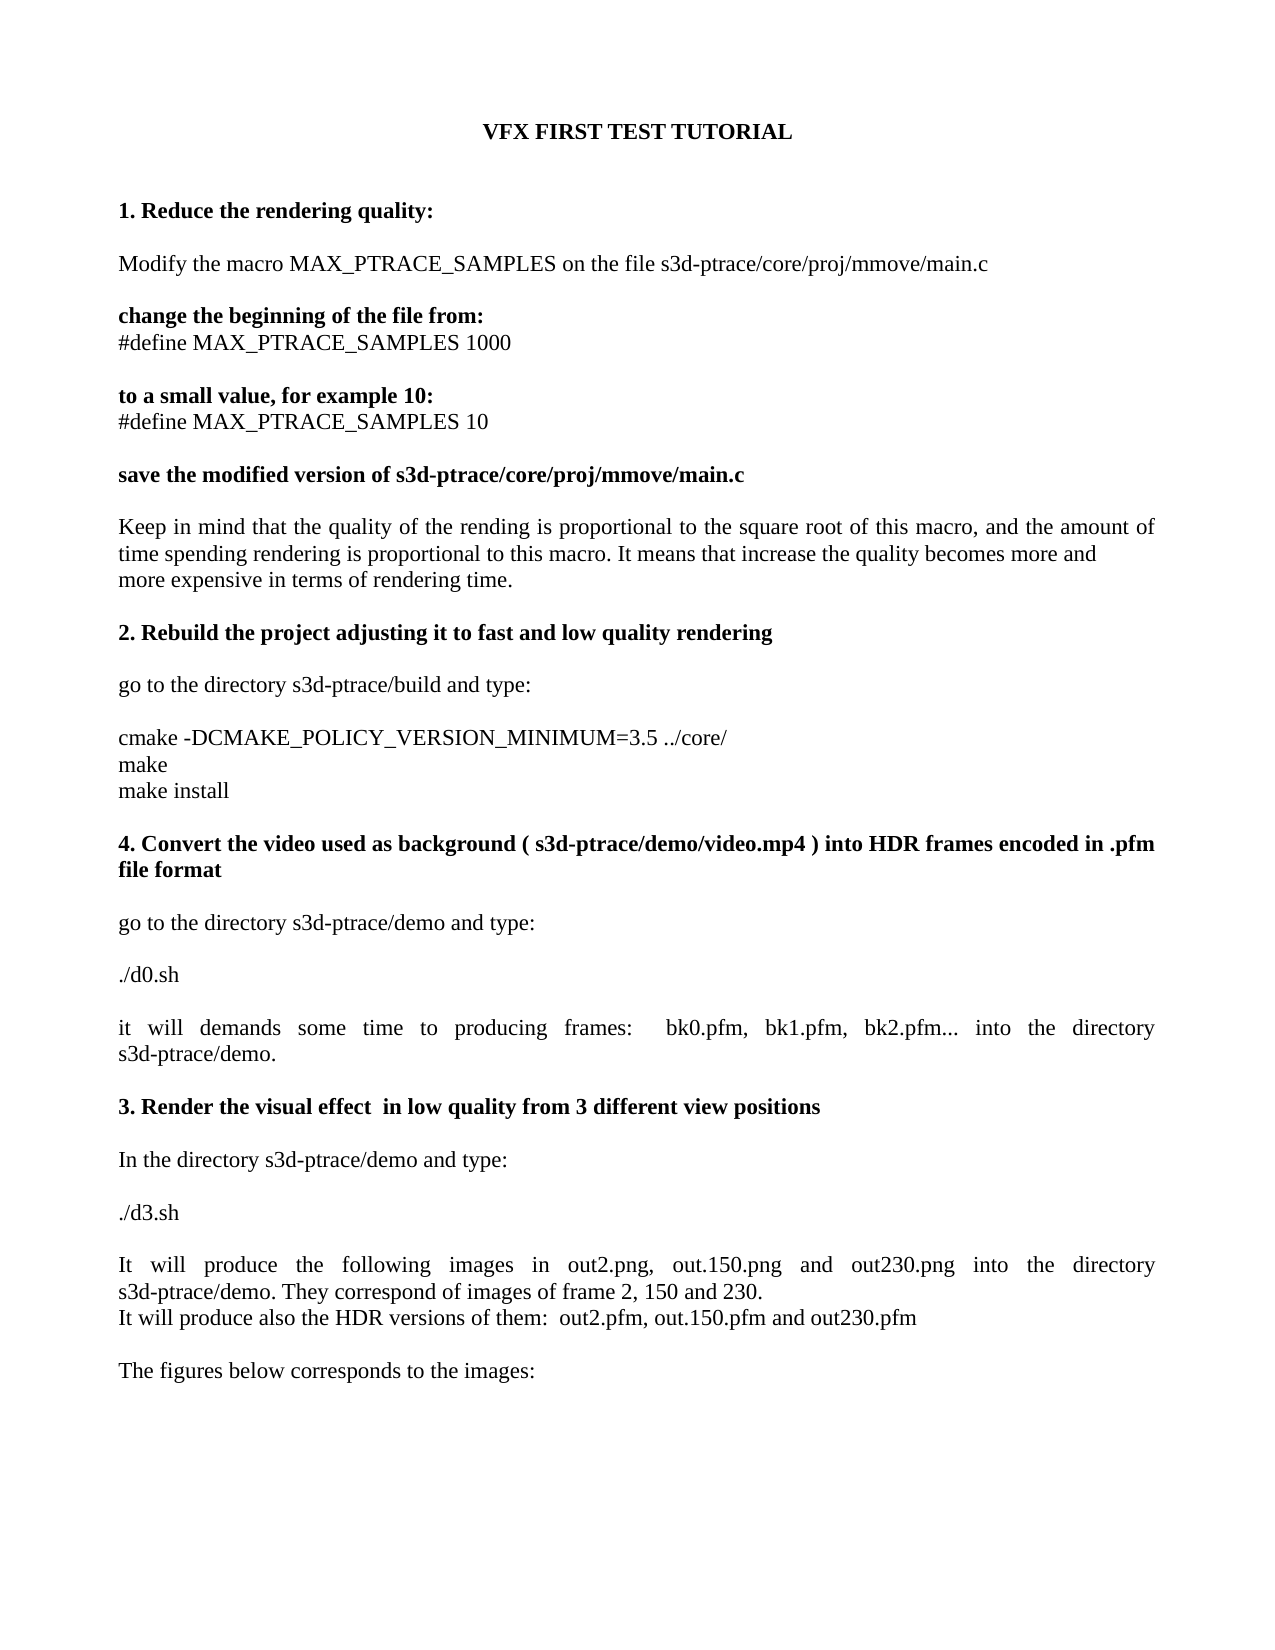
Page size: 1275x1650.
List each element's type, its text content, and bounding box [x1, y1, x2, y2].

text Keep in mind that the quality of the rending is proportional to the square root of this macro, and the amount of time spending rendering is proportional to this macro. It means that increase the quality becomes more and [118, 513, 1157, 566]
text 3. Render the visual effect in low quality from 3 different view positions [118, 1093, 1157, 1119]
text to a small value, for example 10: [118, 382, 1157, 408]
text ./d0.sh [118, 961, 1157, 988]
text 1. Reduce the rendering quality: [118, 197, 1157, 223]
text cmake -DCMAKE_POLICY_VERSION_MINIMUM=3.5 ../core/ [118, 724, 1157, 751]
text #define MAX_PTRACE_SAMPLES 10 [118, 408, 1157, 434]
text 4. Convert the video used as background ( s3d-ptrace/demo/video.mp4 ) into HDR frames encoded in .pfm file format [118, 830, 1157, 882]
text save the modified version of s3d-ptrace/core/proj/mmove/main.c [118, 461, 1157, 487]
text it will demands some time to producing frames: bk0.pfm, bk1.pfm, bk2.pfm... into the directory s3d-ptrace/demo. [118, 1014, 1157, 1067]
text make [118, 751, 1157, 777]
text VFX FIRST TEST TUTORIAL [118, 118, 1157, 144]
text The figures below corresponds to the images: [118, 1357, 1157, 1383]
text In the directory s3d-ptrace/demo and type: [118, 1146, 1157, 1172]
text go to the directory s3d-ptrace/demo and type: [118, 909, 1157, 935]
text make install [118, 777, 1157, 803]
text Modify the macro MAX_PTRACE_SAMPLES on the file s3d-ptrace/core/proj/mmove/main.c [118, 250, 1157, 276]
text ./d3.sh [118, 1199, 1157, 1225]
text It will produce also the HDR versions of them: out2.pfm, out.150.pfm and out230.pfm [118, 1304, 1157, 1330]
text #define MAX_PTRACE_SAMPLES 1000 [118, 329, 1157, 355]
text change the beginning of the file from: [118, 303, 1157, 329]
text more expensive in terms of rendering time. [118, 566, 1157, 592]
text 2. Rebuild the project adjusting it to fast and low quality rendering [118, 619, 1157, 645]
text go to the directory s3d-ptrace/build and type: [118, 672, 1157, 698]
text It will produce the following images in out2.png, out.150.png and out230.png into the directory s3d-ptrace/demo. They correspond of images of frame 2, 150 and 230. [118, 1251, 1157, 1304]
